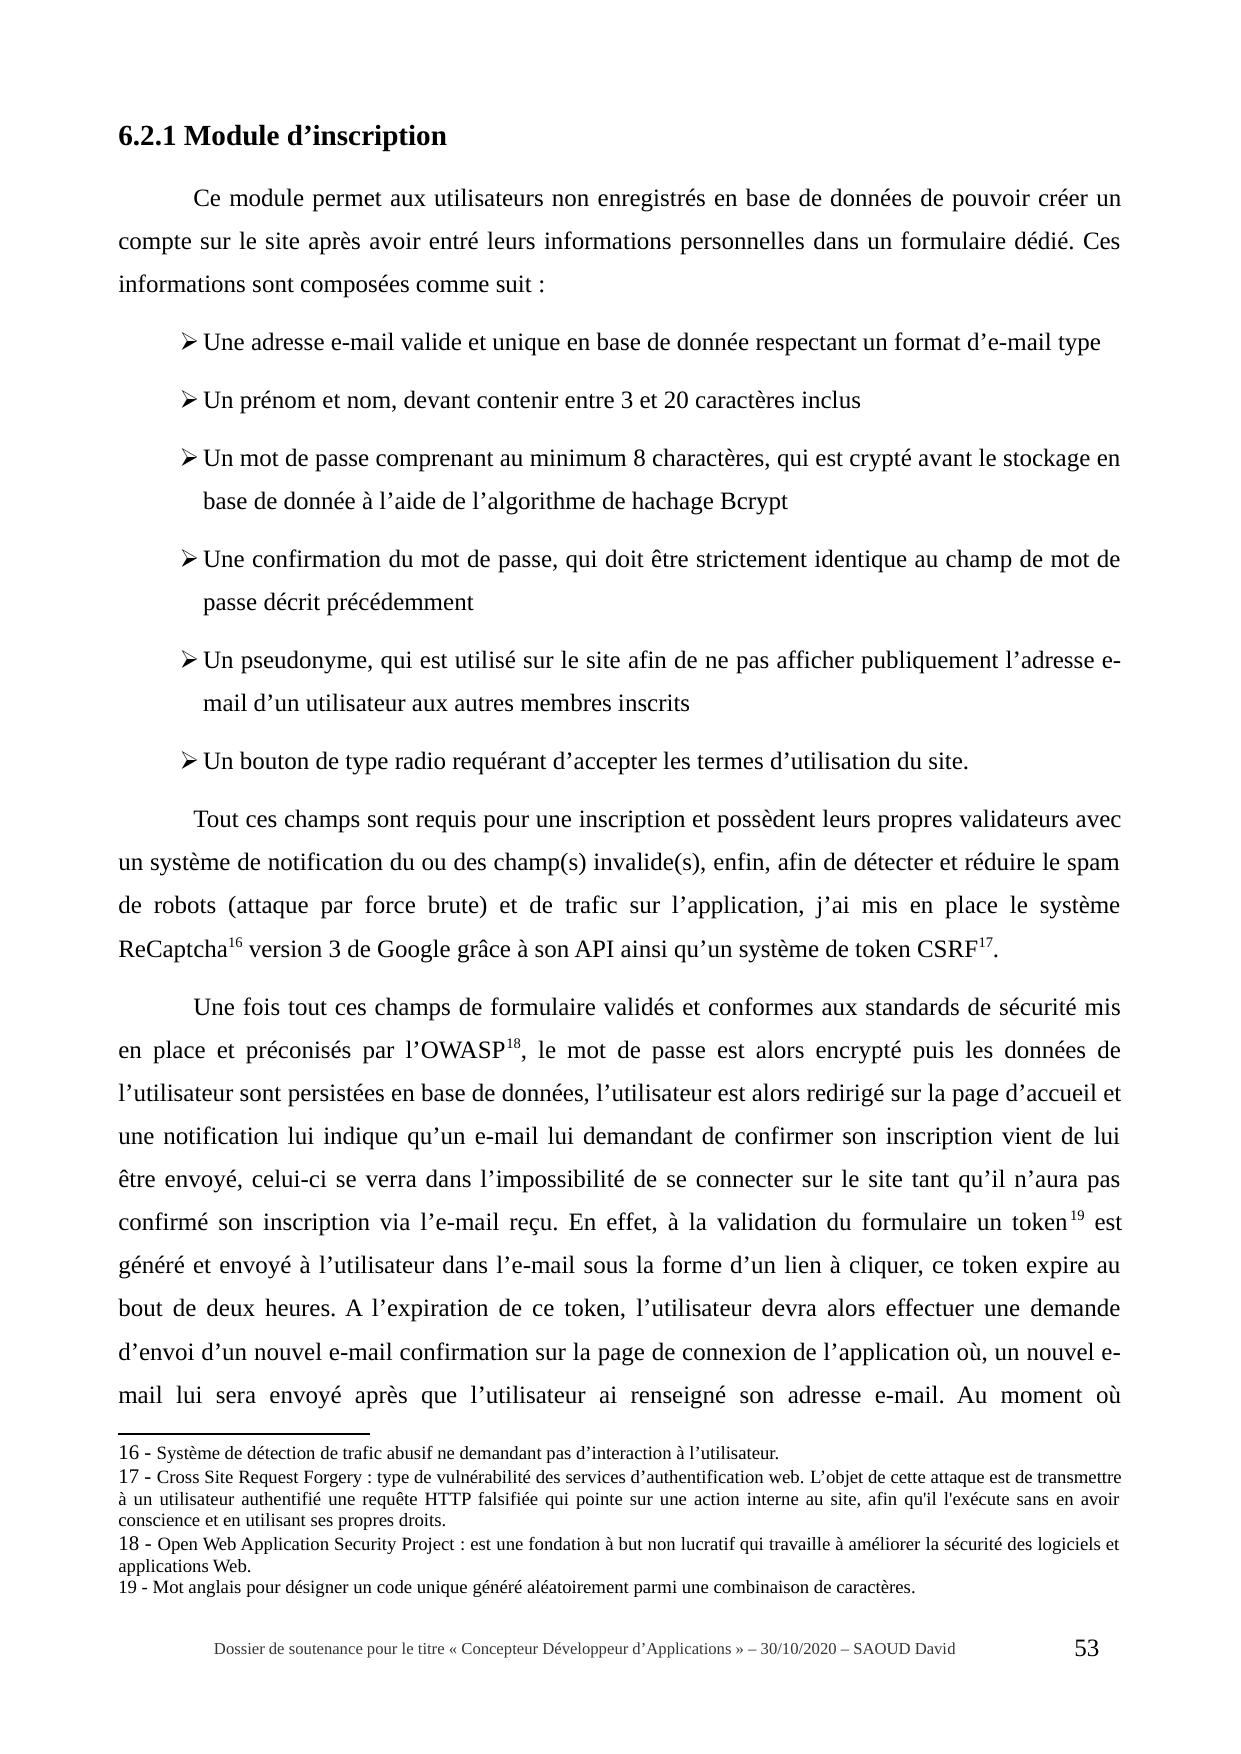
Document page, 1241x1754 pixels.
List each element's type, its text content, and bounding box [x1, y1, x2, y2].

text - Cross Site Request Forgery : type de vulnérabilité des services d’authentification web. L’objet de cette attaque est de transmettre à un utilisateur authentifié une requête HTTP falsifiée qui pointe sur une action interne au site, afin qu'il l'exécute sans en avoir conscience et en utilisant ses propres droits. [118, 1464, 1122, 1531]
text - Open Web Application Security Project : est une fondation à but non lucratif qui travaille à améliorer la sécurité des logiciels et applications Web. [118, 1531, 1122, 1576]
text Ce module permet aux utilisateurs non enregistrés en base de données de pouvoir créer un compte sur le site après avoir entré leurs informations personnelles dans un formulaire dédié. Ces informations sont composées comme suit : [118, 183, 1122, 298]
subtitle 6.2.1 Module d’inscription [118, 118, 1122, 152]
text Une fois tout ces champs de formulaire validés et conformes aux standards de sécurité mis en place et préconisés par l’OWASP, le mot de passe est alors encrypté puis les données de l’utilisateur sont persistées en base de données, l’utilisateur est alors redirigé sur la page d’accueil et une notification lui indique qu’un e-mail lui demandant de confirmer son inscription vient de lui être envoyé, celui-ci se verra dans l’impossibilité de se connecter sur le site tant qu’il n’aura pas confirmé son inscription via l’e-mail reçu. En effet, à la validation du formulaire un token est généré et envoyé à l’utilisateur dans l’e-mail sous la forme d’un lien à cliquer, ce token expire au bout de deux heures. A l’expiration de ce token, l’utilisateur devra alors effectuer une demande d’envoi d’un nouvel e-mail confirmation sur la page de connexion de l’application où, un nouvel e-mail lui sera envoyé après que l’utilisateur ai renseigné son adresse e-mail. Au moment où [118, 992, 1122, 1408]
list Une adresse e-mail valide et unique en base de donnée respectant un format d’e-mail type [179, 327, 1122, 356]
text Tout ces champs sont requis pour une inscription et possèdent leurs propres validateurs avec un système de notification du ou des champ(s) invalide(s), enfin, afin de détecter et réduire le spam de robots (attaque par force brute) et de trafic sur l’application, j’ai mis en place le système ReCaptcha version 3 de Google grâce à son API ainsi qu’un système de token CSRF. [118, 804, 1122, 962]
list Un pseudonyme, qui est utilisé sur le site afin de ne pas afficher publiquement l’adresse e-mail d’un utilisateur aux autres membres inscrits [179, 645, 1122, 717]
list Un bouton de type radio requérant d’accepter les termes d’utilisation du site. [179, 746, 1122, 775]
list Un mot de passe comprenant au minimum 8 charactères, qui est crypté avant le stockage en base de donnée à l’aide de l’algorithme de hachage Bcrypt [179, 443, 1122, 515]
text - Mot anglais pour désigner un code unique généré aléatoirement parmi une combinaison de caractères. [118, 1576, 1122, 1598]
list Une confirmation du mot de passe, qui doit être strictement identique au champ de mot de passe décrit précédemment [179, 544, 1122, 616]
list Un prénom et nom, devant contenir entre 3 et 20 caractères inclus [179, 385, 1122, 414]
text - Système de détection de trafic abusif ne demandant pas d’interaction à l’utilisateur. [118, 1439, 1122, 1464]
